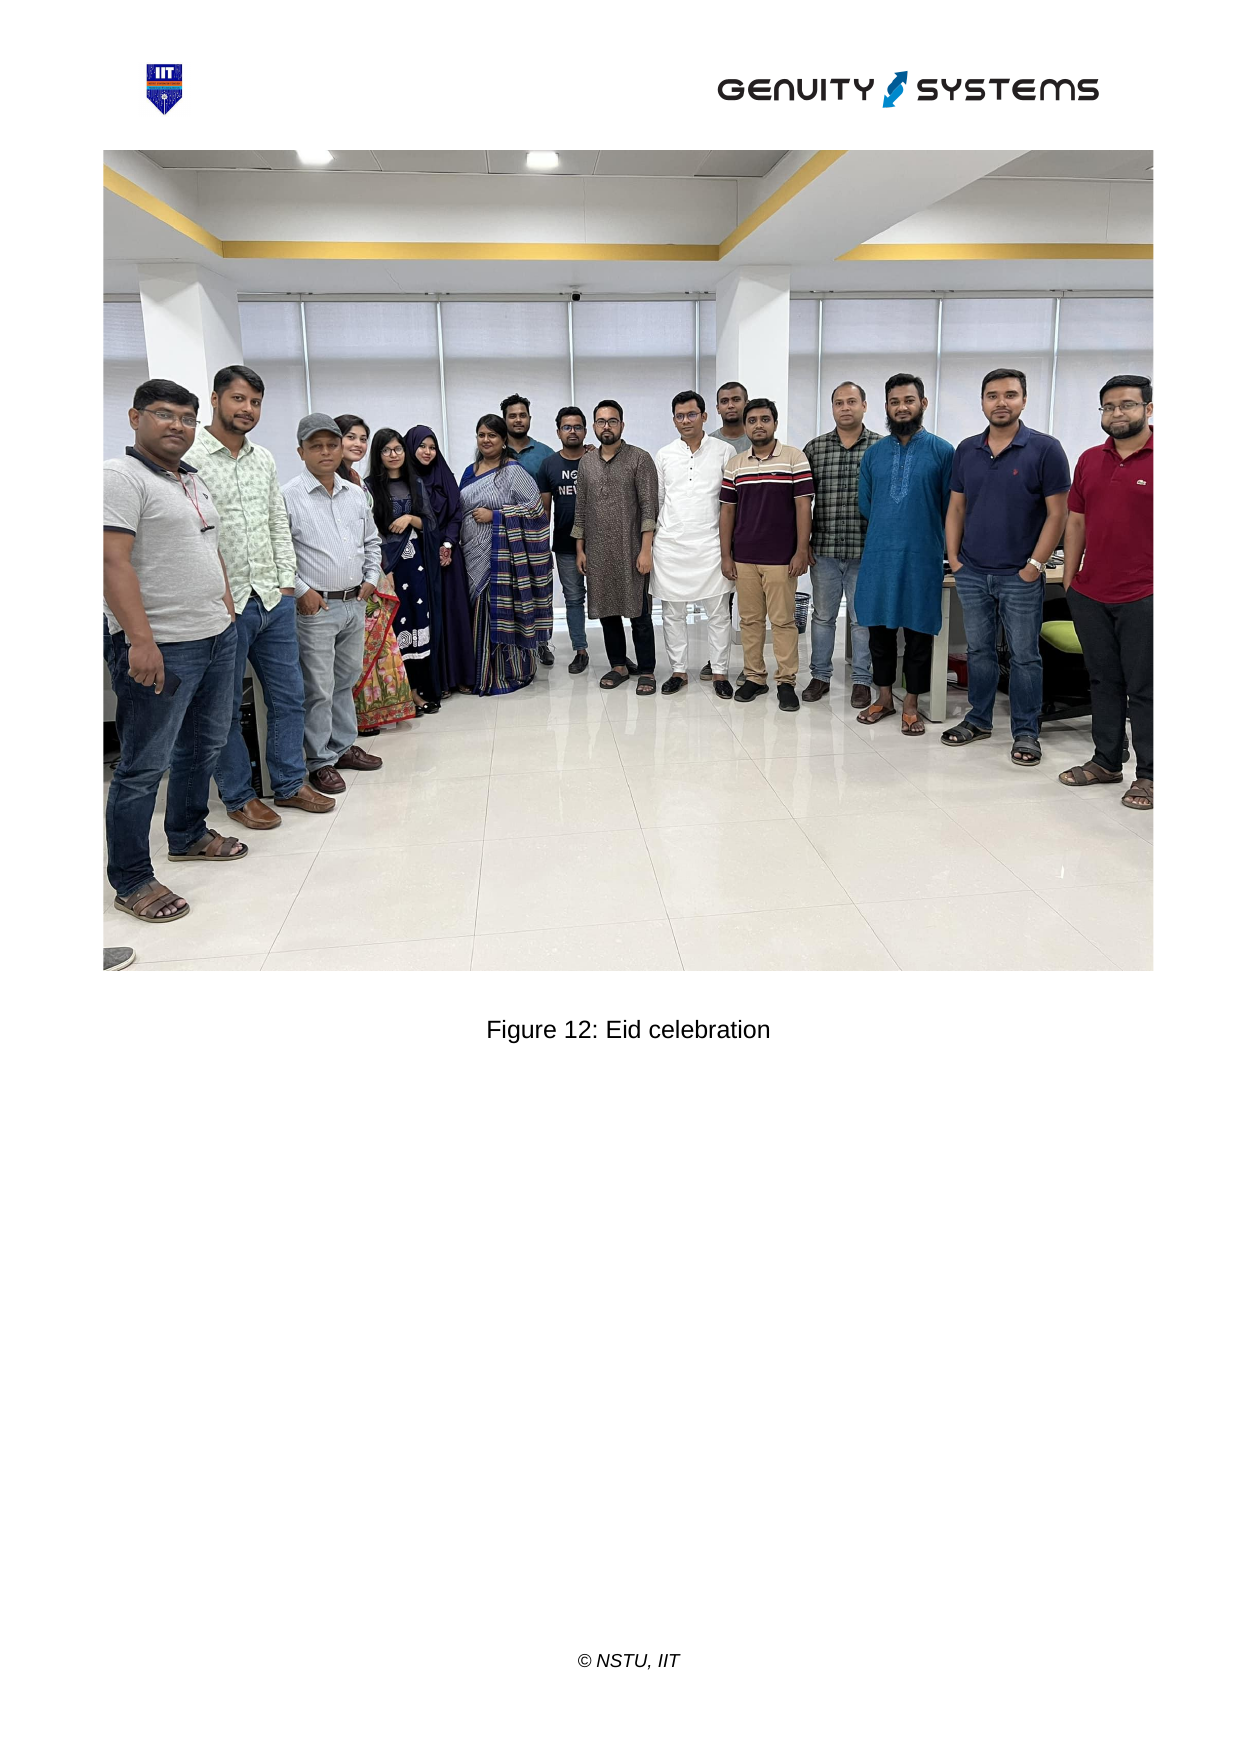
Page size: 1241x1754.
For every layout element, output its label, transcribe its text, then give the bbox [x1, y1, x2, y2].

text Figure 12: Eid celebration [103, 1015, 1153, 1044]
picture [103, 150, 1154, 971]
picture [714, 70, 1101, 108]
picture [137, 62, 192, 117]
